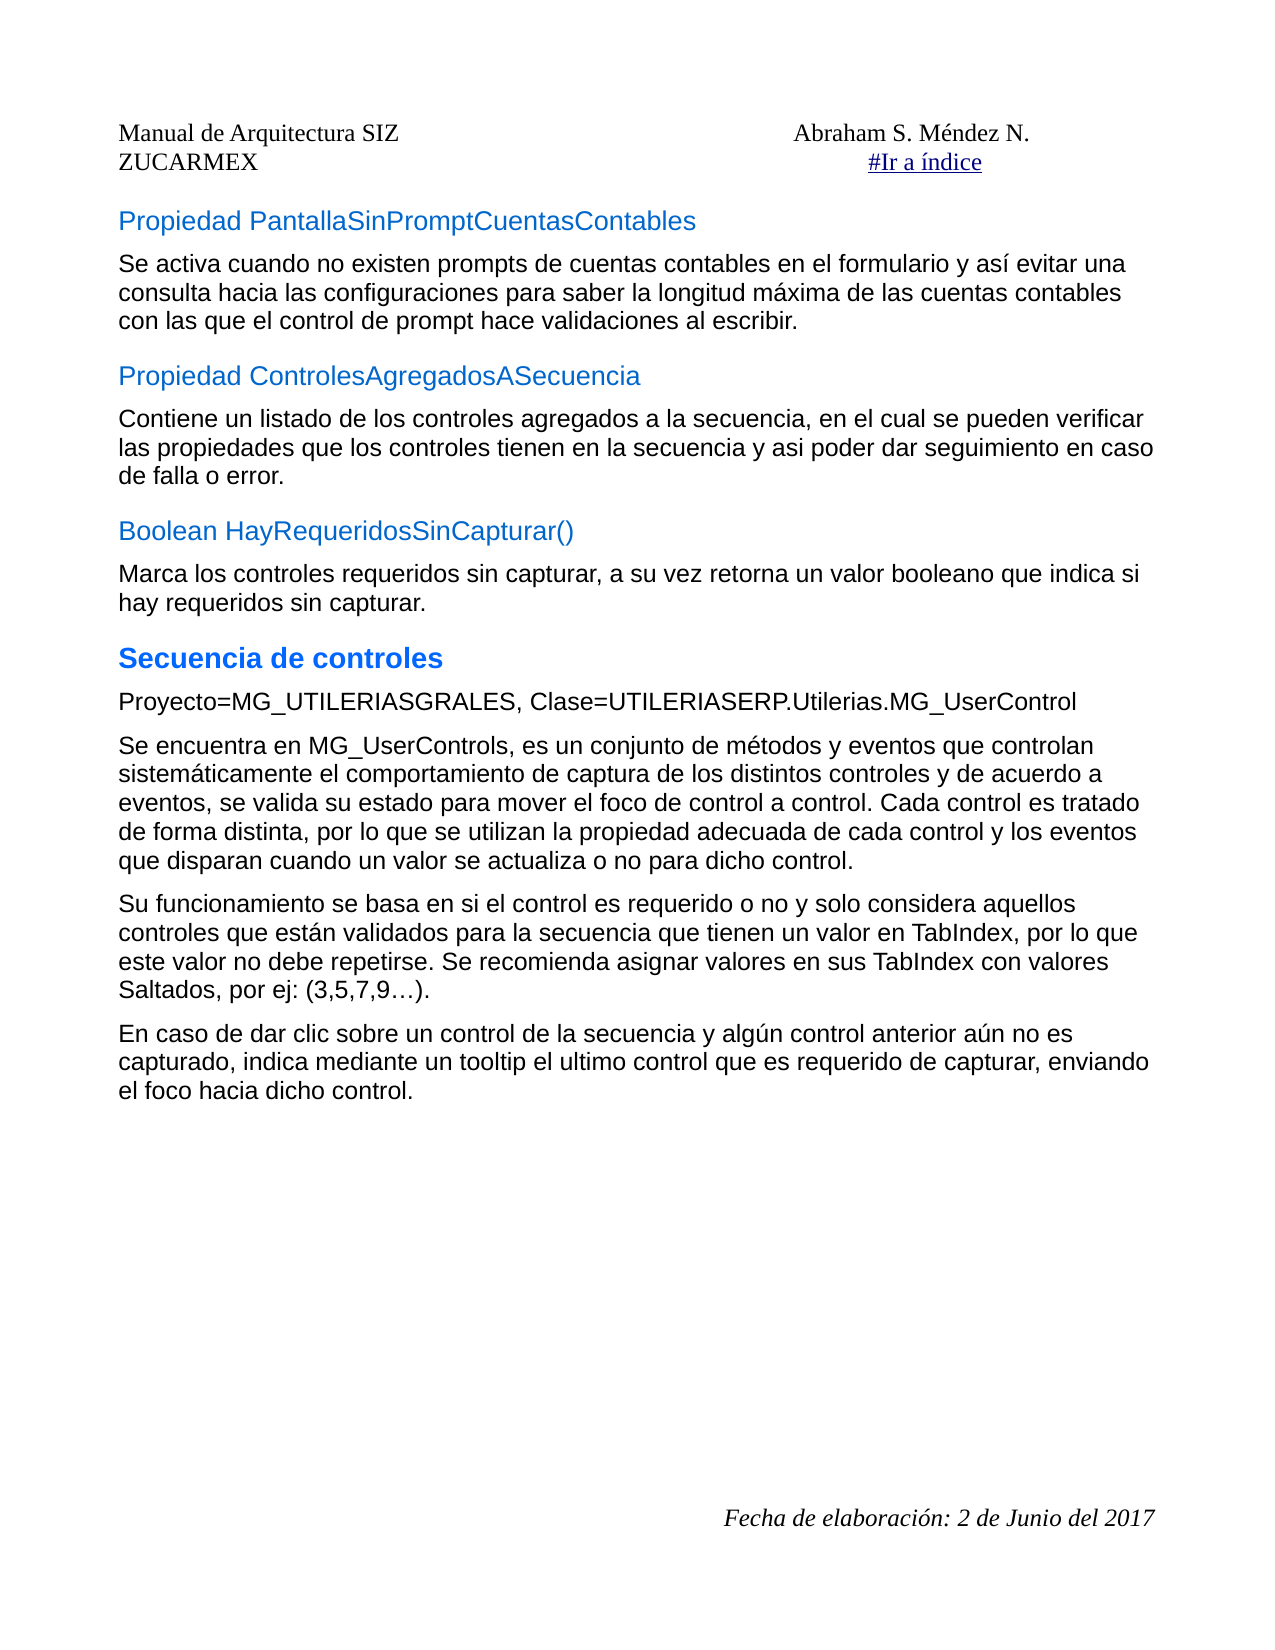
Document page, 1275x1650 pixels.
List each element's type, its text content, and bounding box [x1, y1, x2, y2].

text Marca los controles requeridos sin capturar, a su vez retorna un valor booleano que indica si hay requeridos sin capturar. [118, 559, 1157, 616]
text Secuencia de controles [118, 641, 1157, 675]
text Contiene un listado de los controles agregados a la secuencia, en el cual se pueden verificar las propiedades que los controles tienen en la secuencia y asi poder dar seguimiento en caso de falla o error. [118, 404, 1157, 490]
text Propiedad PantallaSinPromptCuentasContables [118, 205, 1157, 236]
text Se encuentra en MG_UserControls, es un conjunto de métodos y eventos que controlan sistemáticamente el comportamiento de captura de los distintos controles y de acuerdo a eventos, se valida su estado para mover el foco de control a control. Cada control es tratado de forma distinta, por lo que se utilizan la propiedad adecuada de cada control y los eventos que disparan cuando un valor se actualiza o no para dicho control. [118, 731, 1157, 874]
text Se activa cuando no existen prompts de cuentas contables en el formulario y así evitar una consulta hacia las configuraciones para saber la longitud máxima de las cuentas contables con las que el control de prompt hace validaciones al escribir. [118, 249, 1157, 335]
text Proyecto=MG_UTILERIASGRALES, Clase=UTILERIASERP.Utilerias.MG_UserControl [118, 687, 1157, 716]
text Boolean HayRequeridosSinCapturar() [118, 515, 1157, 546]
text Propiedad ControlesAgregadosASecuencia [118, 360, 1157, 391]
text En caso de dar clic sobre un control de la secuencia y algún control anterior aún no es capturado, indica mediante un tooltip el ultimo control que es requerido de capturar, enviando el foco hacia dicho control. [118, 1019, 1157, 1105]
text Su funcionamiento se basa en si el control es requerido o no y solo considera aquellos controles que están validados para la secuencia que tienen un valor en TabIndex, por lo que este valor no debe repetirse. Se recomienda asignar valores en sus TabIndex con valores Saltados, por ej: (3,5,7,9…). [118, 889, 1157, 1004]
